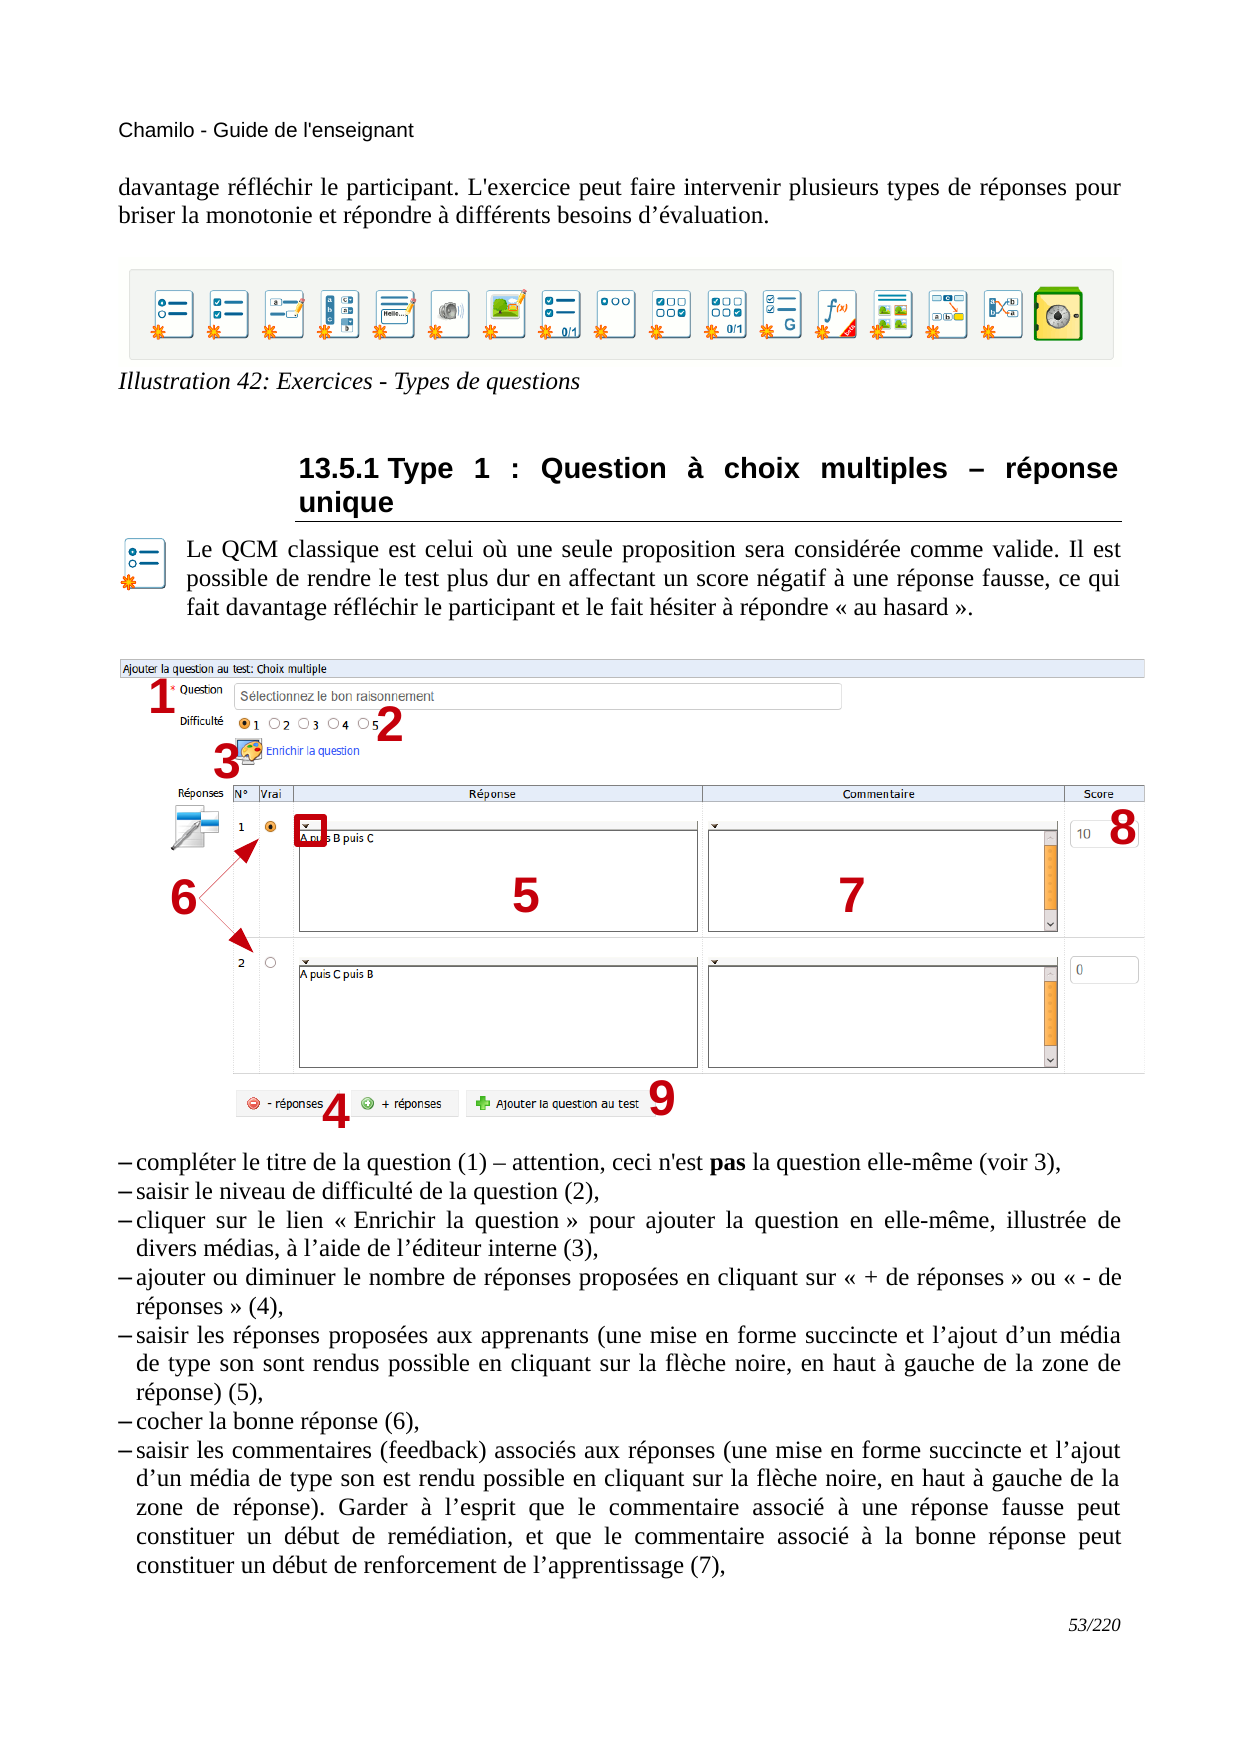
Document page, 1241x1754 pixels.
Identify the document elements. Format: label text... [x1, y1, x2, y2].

picture [120, 657, 1153, 1119]
list cliquer sur le lien « Enrichir la question » pour ajouter la question en elle-même, illustrée de divers médias, à l’aide de l’éditeur interne (3), [118, 1205, 1122, 1262]
text Illustration 42: Exercices - Types de questions [118, 367, 1122, 395]
list compléter le titre de la question (1) – attention, ceci n'est pas la question elle-même (voir 3), [118, 649, 1122, 1176]
list saisir les commentaires (feedback) associés aux réponses (une mise en forme succincte et l’ajout d’un média de type son est rendu possible en cliquant sur la flèche noire, en haut à gauche de la zone de réponse). Garder à l’esprit que le commentaire associé à une réponse fausse peut constituer un début de remédiation, et que le commentaire associé à la bonne réponse peut constituer un début de renforcement de l’apprentissage (7), [118, 1435, 1122, 1578]
list ajouter ou diminuer le nombre de réponses proposées en cliquant sur « + de réponses » ou « - de réponses » (4), [118, 1262, 1122, 1320]
text davantage réfléchir le participant. L'exercice peut faire intervenir plusieurs types de réponses pour briser la monotonie et répondre à différents besoins d’évaluation. [118, 172, 1122, 229]
subtitle Type 1 : Question à choix multiples – réponse unique [295, 449, 1122, 521]
text Le QCM classique est celui où une seule proposition sera considérée comme valide. Il est possible de rendre le test plus dur en affectant un score négatif à une réponse fausse, ce qui fait davantage réfléchir le participant et le fait hésiter à répondre « au hasard ». [118, 534, 1122, 620]
list saisir le niveau de difficulté de la question (2), [118, 1176, 1122, 1205]
picture [329, 1102, 338, 1116]
list cocher la bonne réponse (6), [118, 1406, 1122, 1435]
picture [118, 257, 1123, 367]
list saisir les réponses proposées aux apprenants (une mise en forme succincte et l’ajout d’un média de type son sont rendus possible en cliquant sur la flèche noire, en haut à gauche de la zone de réponse) (5), [118, 1320, 1122, 1406]
